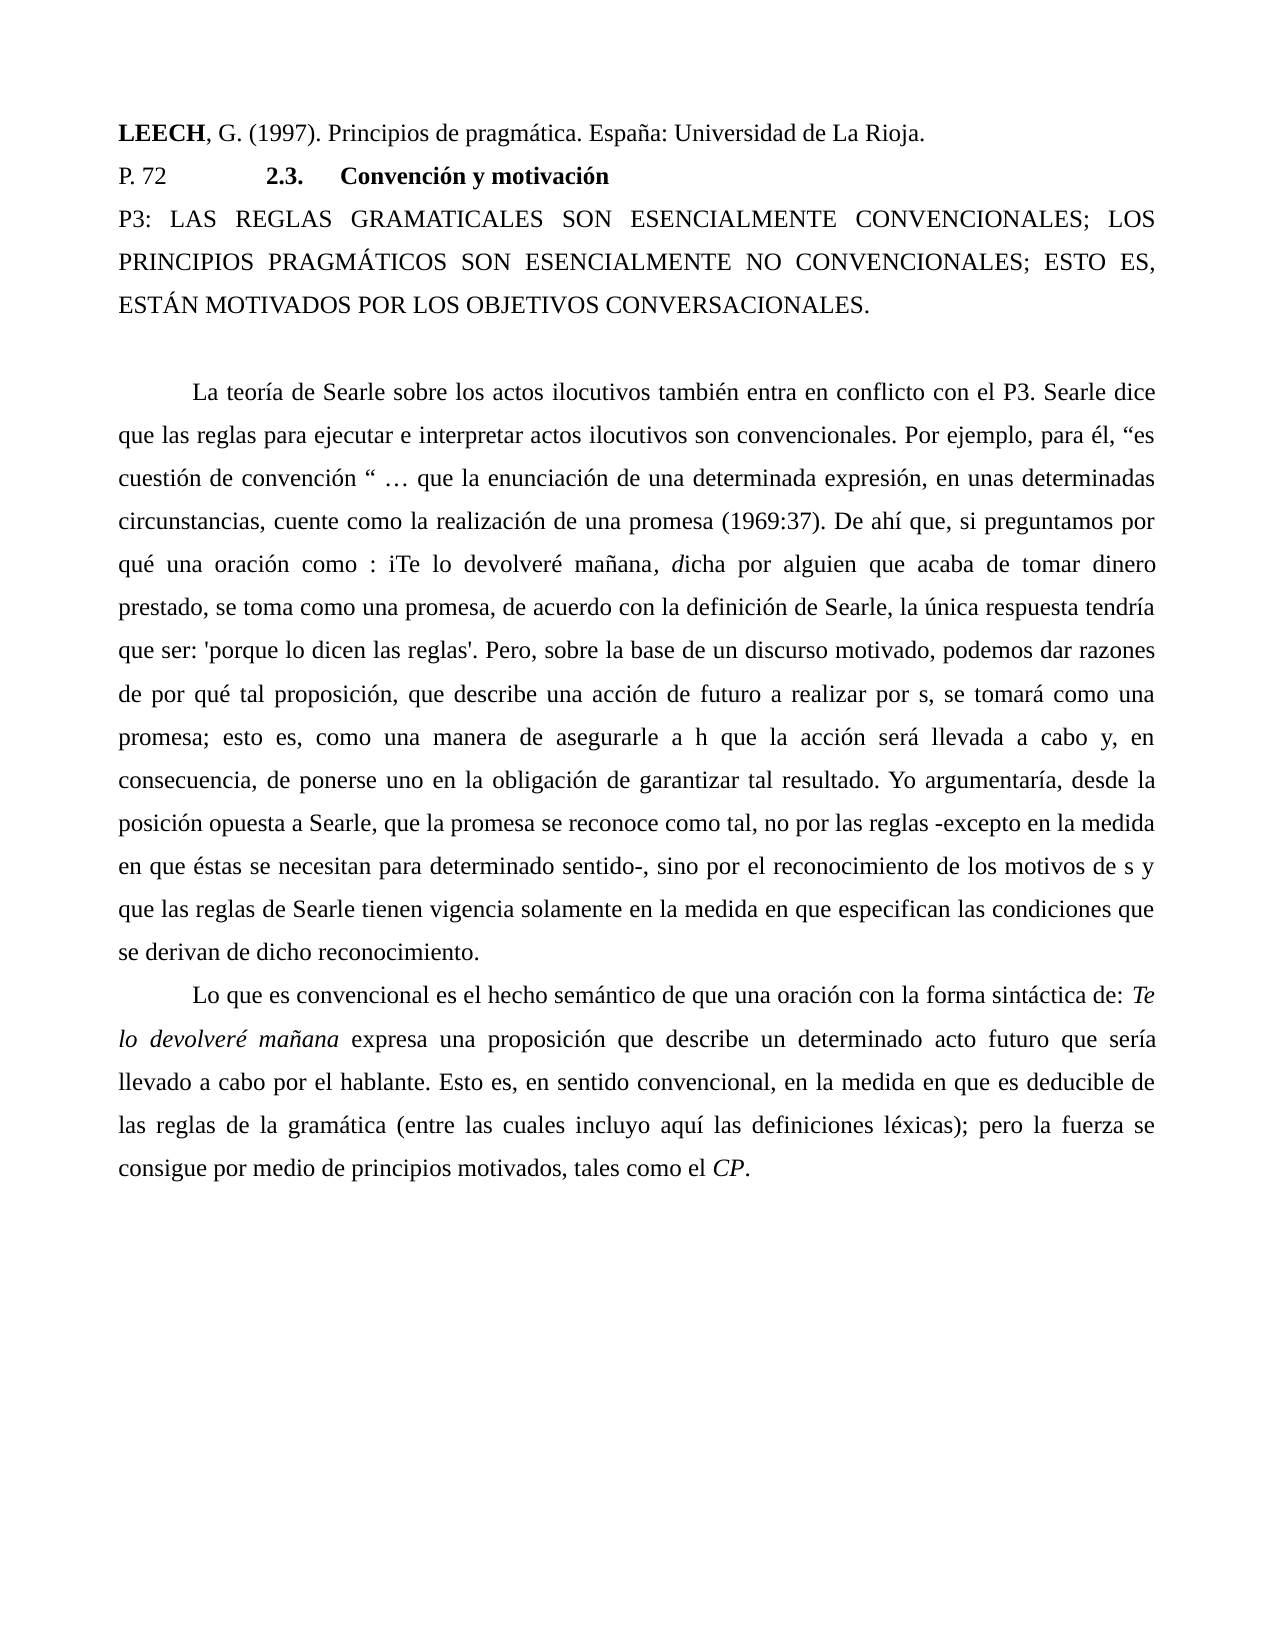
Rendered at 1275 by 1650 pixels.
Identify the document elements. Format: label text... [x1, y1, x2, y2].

text LEECH, G. (1997). Principios de pragmática. España: Universidad de La Rioja. [118, 118, 1157, 147]
text P3: LAS REGLAS GRAMATICALES SON ESENCIALMENTE CONVENCIONALES; LOS PRINCIPIOS PRAGMÁTICOS SON ESENCIALMENTE NO CONVENCIONALES; ESTO ES, ESTÁN MOTIVADOS POR LOS OBJETIVOS CONVERSACIONALES. [118, 204, 1157, 319]
text La teoría de Searle sobre los actos ilocutivos también entra en conflicto con el P3. Searle dice que las reglas para ejecutar e interpretar actos ilocutivos son convencionales. Por ejemplo, para él, “es cuestión de convención “ … que la enunciación de una determinada expresión, en unas determinadas circunstancias, cuente como la realización de una promesa (1969:37). De ahí que, si preguntamos por qué una oración como : iTe lo devolveré mañana, dicha por alguien que acaba de tomar dinero prestado, se toma como una promesa, de acuerdo con la definición de Searle, la única respuesta tendría que ser: 'porque lo dicen las reglas'. Pero, sobre la base de un discurso motivado, podemos dar razones de por qué tal proposición, que describe una acción de futuro a realizar por s, se tomará como una promesa; esto es, como una manera de asegurarle a h que la acción será llevada a cabo y, en consecuencia, de ponerse uno en la obligación de garantizar tal resultado. Yo argumentaría, desde la posición opuesta a Searle, que la promesa se reconoce como tal, no por las reglas -excepto en la medida en que éstas se necesitan para determinado sentido-, sino por el reconocimiento de los motivos de s y que las reglas de Searle tienen vigencia solamente en la medida en que especifican las condiciones que se derivan de dicho reconocimiento. [118, 377, 1157, 966]
text Lo que es convencional es el hecho semántico de que una oración con la forma sintáctica de: Te lo devolveré mañana expresa una proposición que describe un determinado acto futuro que sería llevado a cabo por el hablante. Esto es, en sentido convencional, en la medida en que es deducible de las reglas de la gramática (entre las cuales incluyo aquí las definiciones léxicas); pero la fuerza se consigue por medio de principios motivados, tales como el CP. [118, 981, 1157, 1182]
text P. 72 2.3. Convención y motivación [118, 161, 1157, 190]
